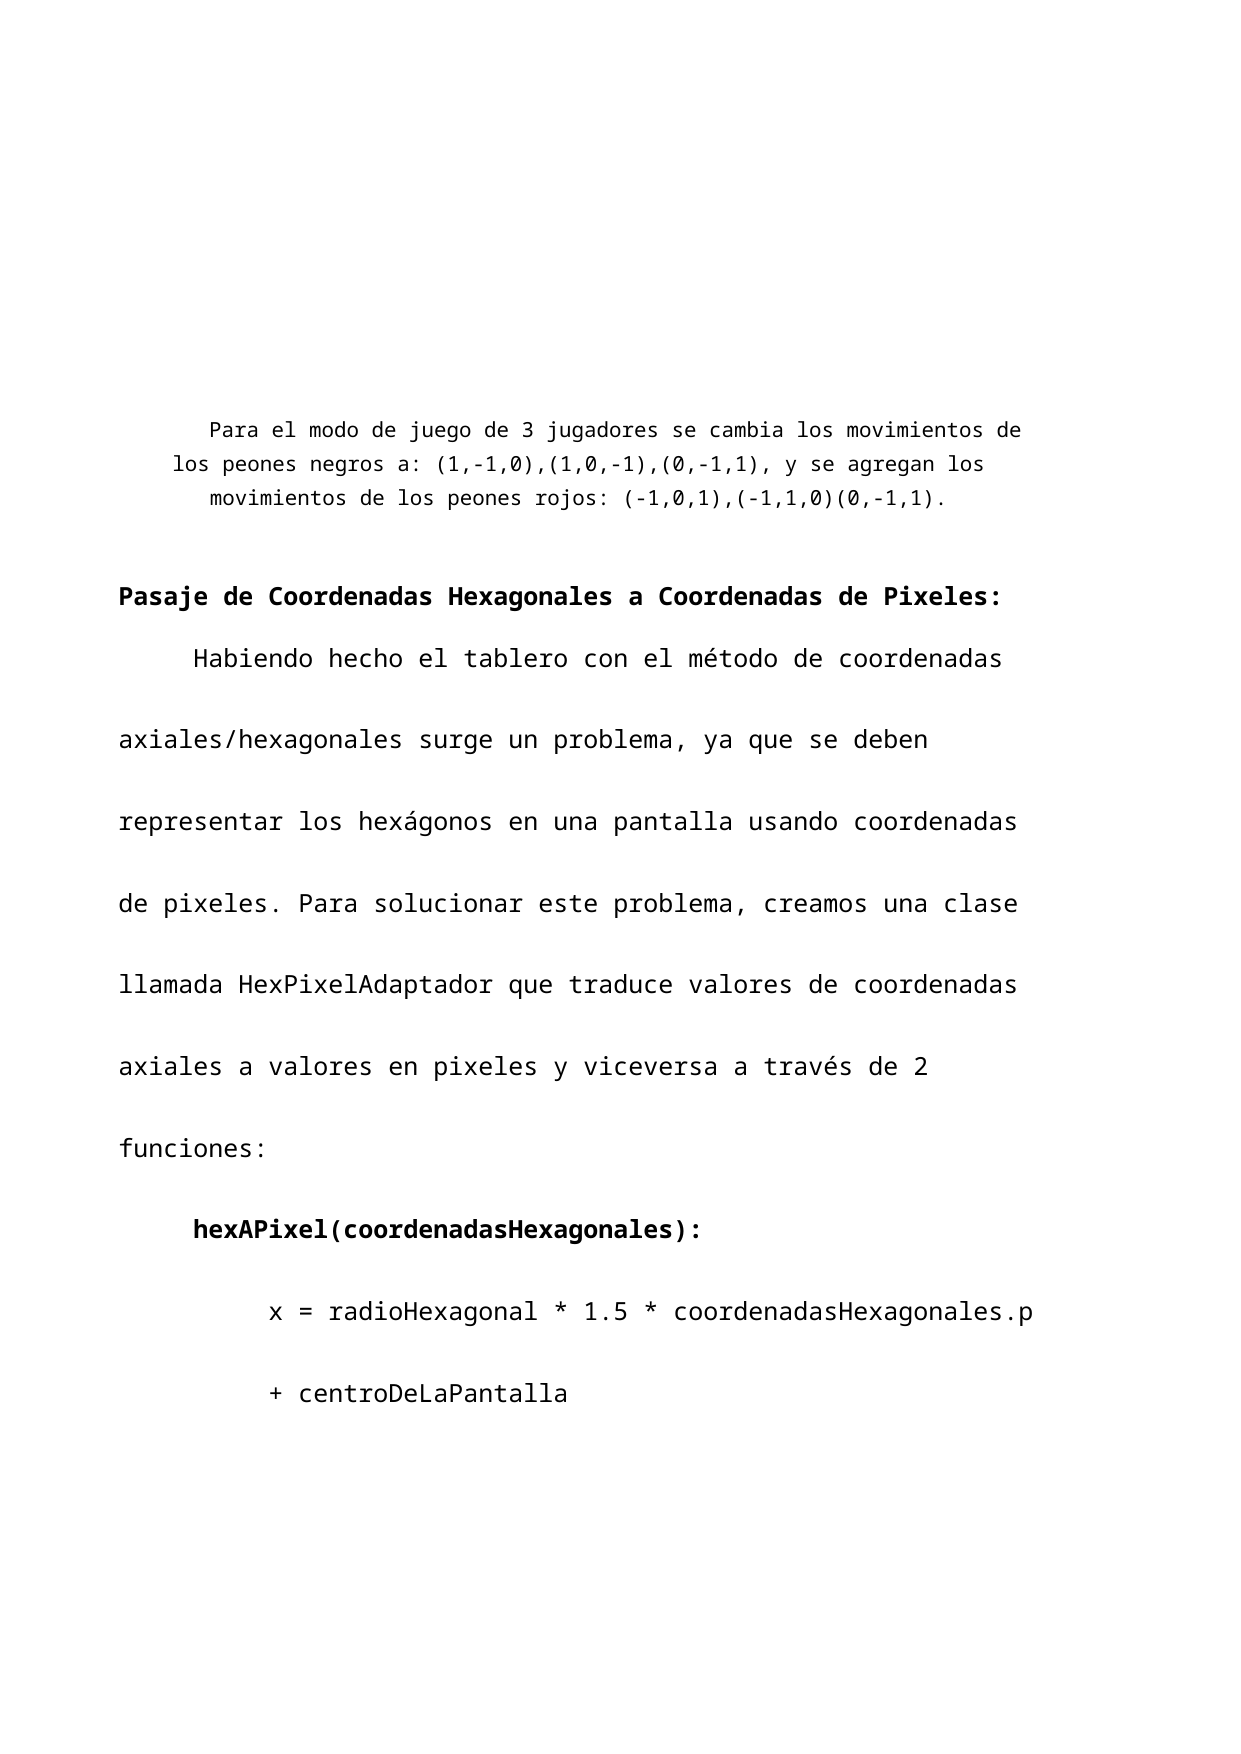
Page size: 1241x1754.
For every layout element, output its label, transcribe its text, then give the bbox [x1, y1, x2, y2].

text x = radioHexagonal * 1.5 * coordenadasHexagonales.p + centroDeLaPantalla [268, 1294, 1038, 1409]
text hexAPixel(coordenadasHexagonales): [118, 1212, 1038, 1246]
subtitle Pasaje de Coordenadas Hexagonales a Coordenadas de Pixeles: [118, 579, 1038, 613]
text Para el modo de juego de 3 jugadores se cambia los movimientos de los peones negros a: (1,-1,0),(1,0,-1),(0,-1,1), y se agregan los movimientos de los peones rojos: (-1,0,1),(-1,1,0)(0,-1,1). [118, 415, 1038, 511]
text Habiendo hecho el tablero con el método de coordenadas axiales/hexagonales surge un problema, ya que se deben representar los hexágonos en una pantalla usando coordenadas de pixeles. Para solucionar este problema, creamos una clase llamada HexPixelAdaptador que traduce valores de coordenadas axiales a valores en pixeles y viceversa a través de 2 funciones: [118, 640, 1038, 1164]
